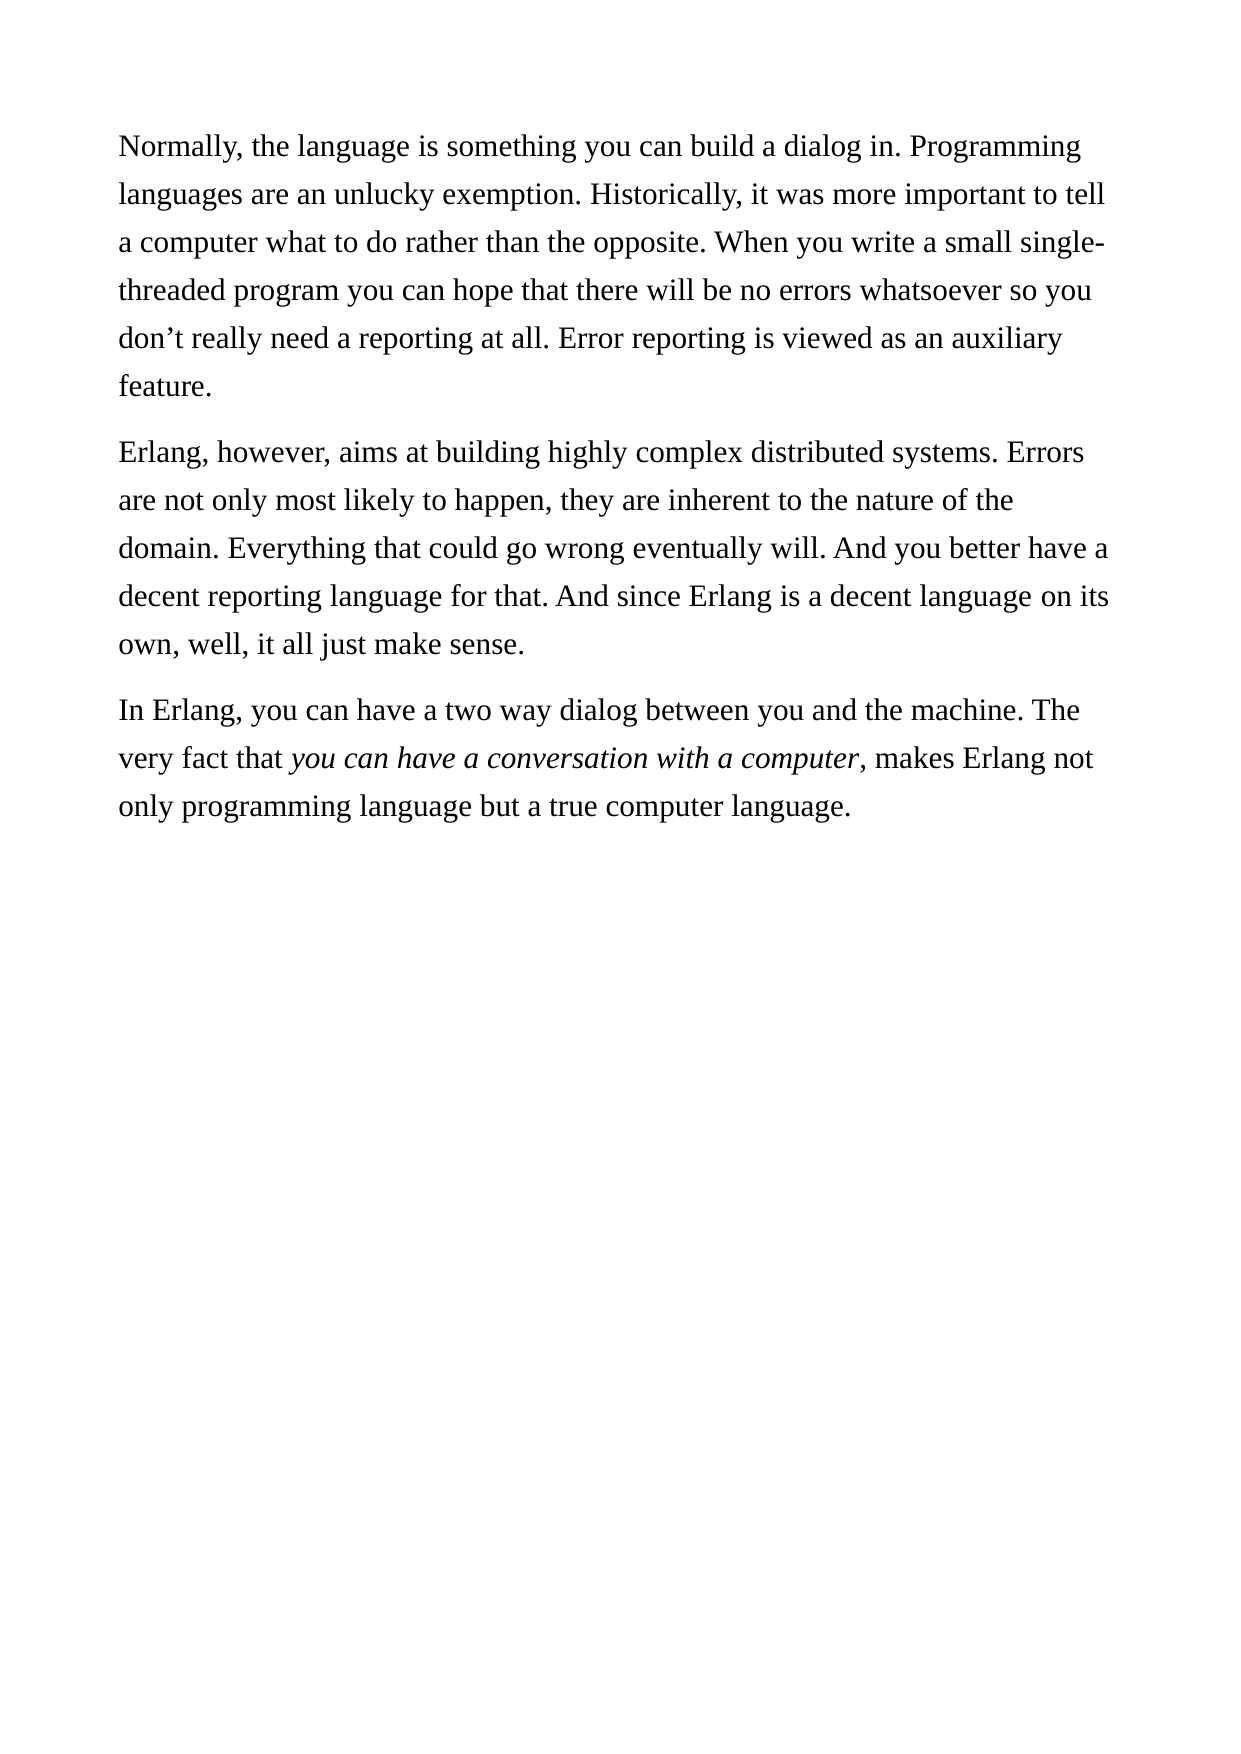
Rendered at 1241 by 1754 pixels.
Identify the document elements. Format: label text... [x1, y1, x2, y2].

text Erlang, however, aims at building highly complex distributed systems. Errors are not only most likely to happen, they are inherent to the nature of the domain. Everything that could go wrong eventually will. And you better have a decent reporting language for that. And since Erlang is a decent language on its own, well, it all just make sense. [118, 424, 1122, 664]
text Normally, the language is something you can build a dialog in. Programming languages are an unlucky exemption. Historically, it was more important to tell a computer what to do rather than the opposite. When you write a small single-threaded program you can hope that there will be no errors whatsoever so you don’t really need a reporting at all. Error reporting is viewed as an auxiliary feature. [118, 118, 1122, 406]
text In Erlang, you can have a two way dialog between you and the machine. The very fact that you can have a conversation with a computer, makes Erlang not only programming language but a true computer language. [118, 682, 1122, 826]
